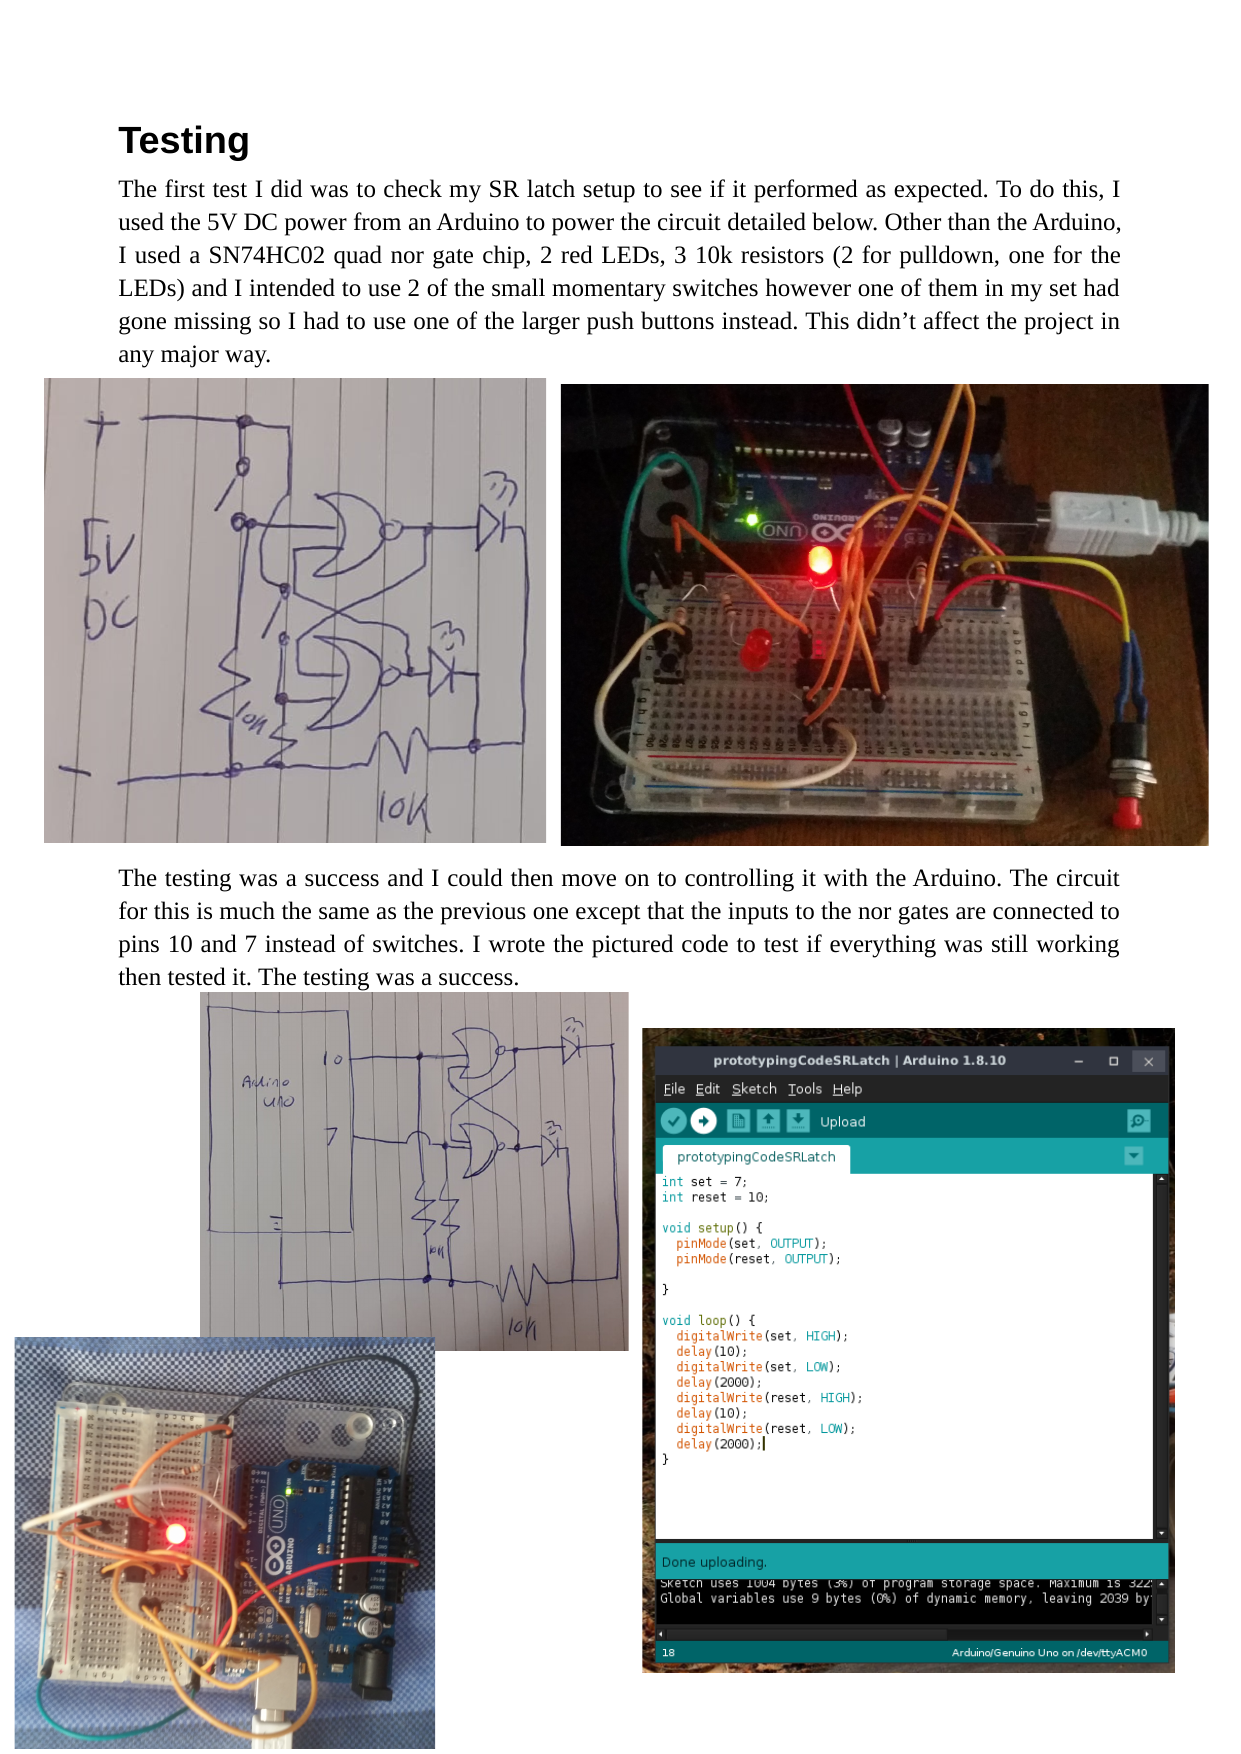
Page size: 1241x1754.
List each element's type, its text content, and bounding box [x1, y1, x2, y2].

picture [200, 992, 629, 1749]
subtitle Testing [118, 118, 1122, 162]
picture [642, 1028, 1042, 1673]
picture [845, 384, 1024, 614]
text The first test I did was to check my SR latch setup to see if it performed as expected. To do this, I used the 5V DC power from an Arduino to power the circuit detailed below. Other than the Arduino, I used a SN74HC02 quad nor gate chip, 2 red LEDs, 3 10k resistors (2 for pulldown, one for the LEDs) and I intended to use 2 of the small momentary switches however one of them in my set had gone missing so I had to use one of the larger push buttons instead. This didn’t affect the project in any major way. [118, 174, 1122, 368]
picture [44, 378, 547, 843]
text The testing was a success and I could then move on to controlling it with the Arduino. The circuit for this is much the same as the previous one except that the inputs to the nor gates are connected to pins 10 and 7 instead of switches. I wrote the pictured code to test if everything was still working then tested it. The testing was a success. [118, 863, 1122, 991]
